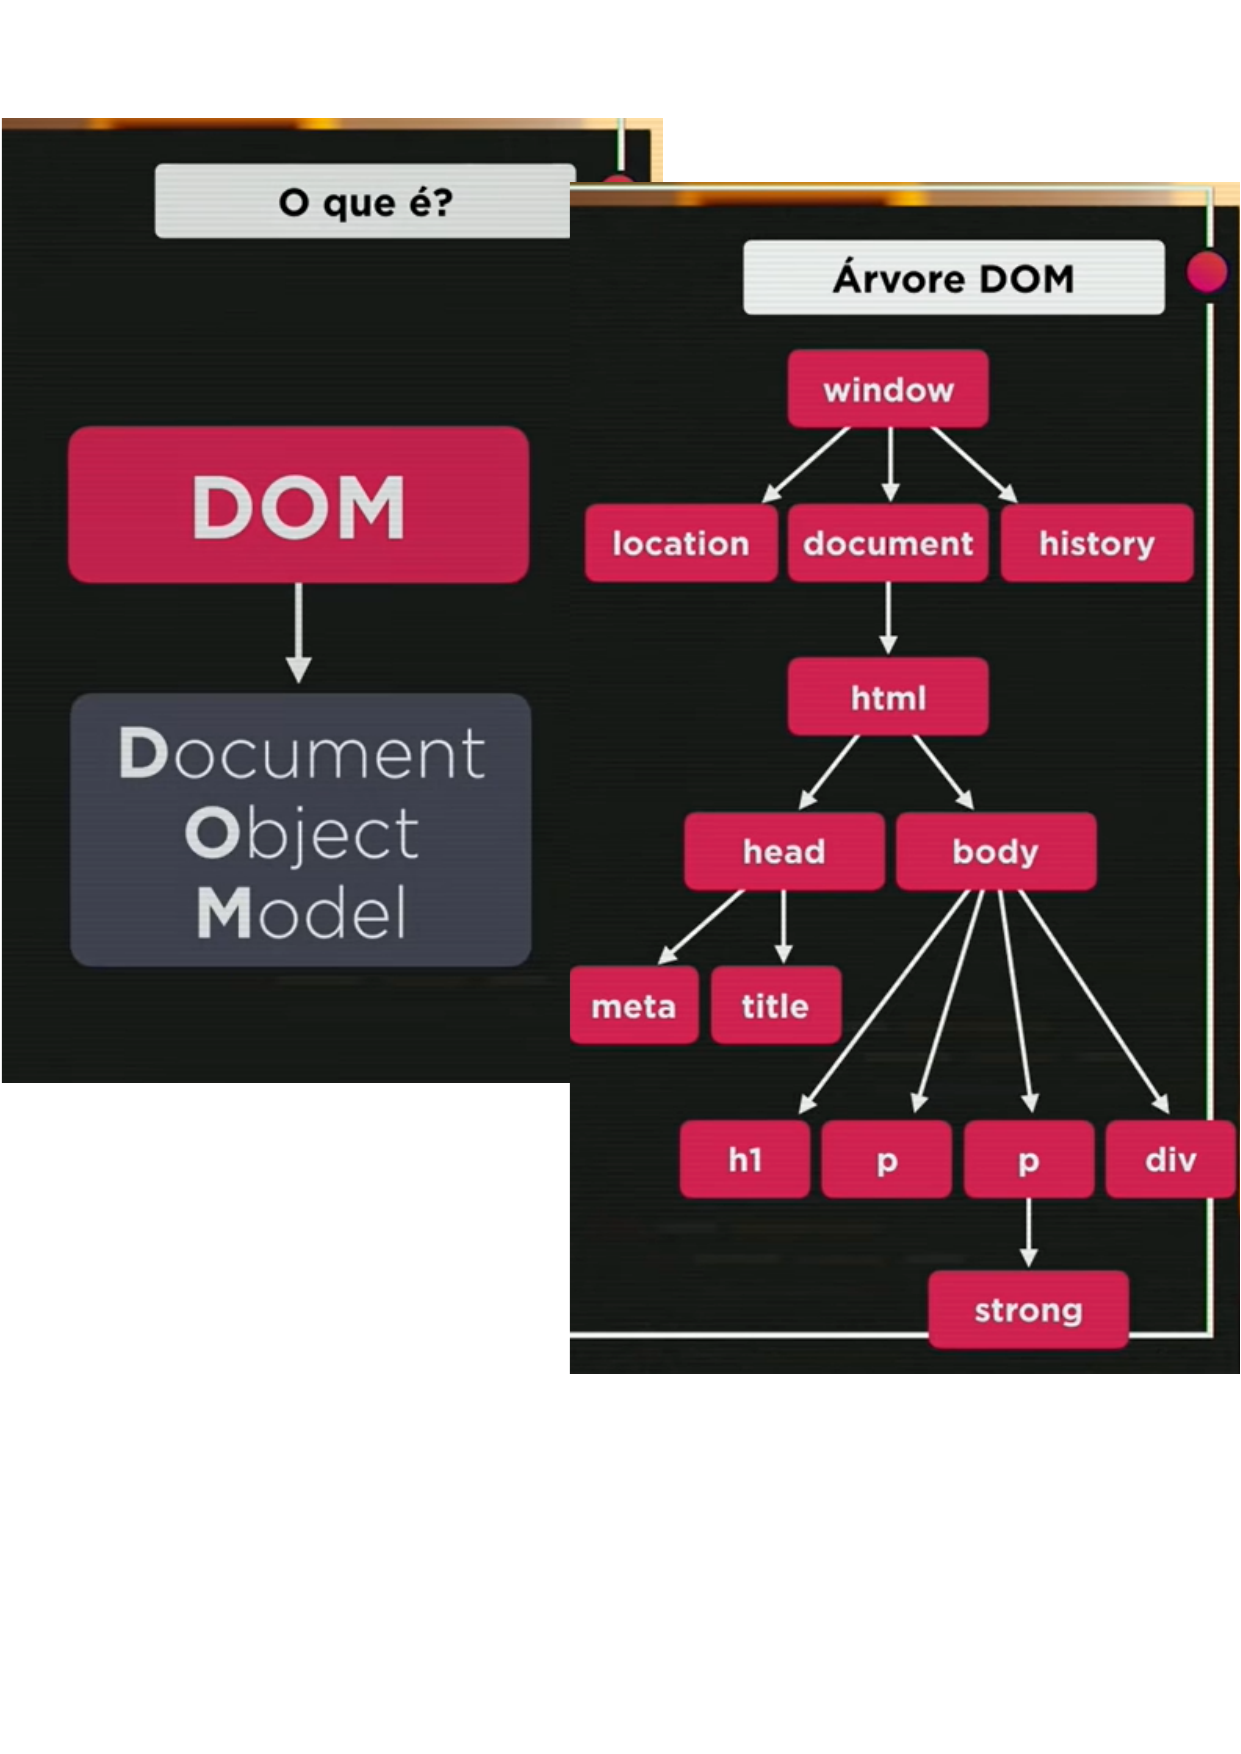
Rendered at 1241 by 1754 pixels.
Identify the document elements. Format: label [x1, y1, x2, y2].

picture [1, 118, 1240, 1374]
